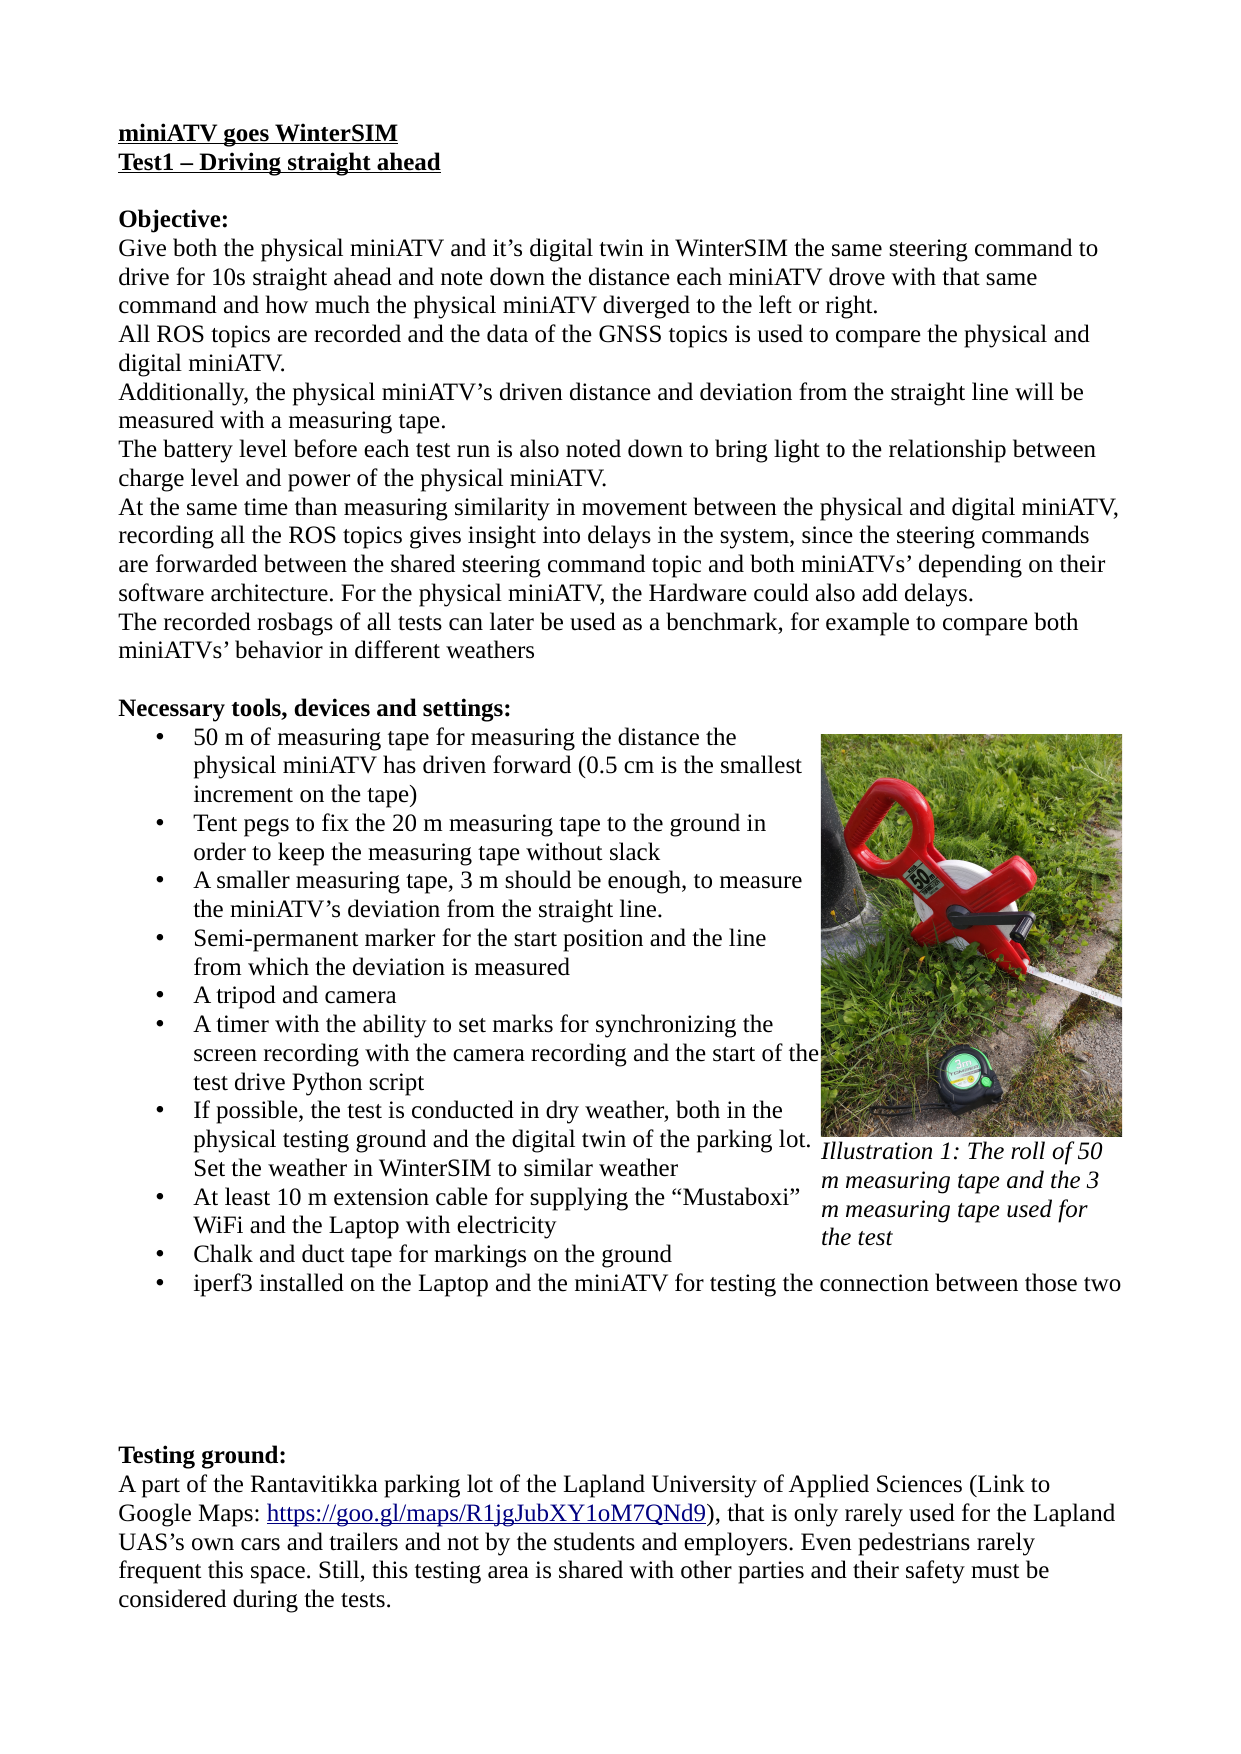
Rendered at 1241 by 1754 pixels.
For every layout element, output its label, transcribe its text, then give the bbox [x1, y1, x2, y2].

list Chalk and duct tape for markings on the ground [156, 1239, 1122, 1268]
text miniATV goes WinterSIM [118, 118, 1122, 147]
text All ROS topics are recorded and the data of the GNSS topics is used to compare the physical and digital miniATV. [118, 319, 1122, 377]
list Illustration 1: The roll of 50 m measuring tape and the 3 m measuring tape used for the test [821, 1137, 1122, 1251]
text At the same time than measuring similarity in movement between the physical and digital miniATV, recording all the ROS topics gives insight into delays in the system, since the steering commands are forwarded between the shared steering command topic and both miniATVs’ depending on their software architecture. For the physical miniATV, the Hardware could also add delays. [118, 492, 1122, 607]
text Testing ground: [118, 1441, 1122, 1469]
text Give both the physical miniATV and it’s digital twin in WinterSIM the same steering command to drive for 10s straight ahead and note down the distance each miniATV drove with that same command and how much the physical miniATV diverged to the left or right. [118, 233, 1122, 319]
list A smaller measuring tape, 3 m should be enough, to measure the miniATV’s deviation from the straight line. [156, 866, 820, 923]
text Additionally, the physical miniATV’s driven distance and deviation from the straight line will be measured with a measuring tape. [118, 377, 1122, 434]
list iperf3 installed on the Laptop and the miniATV for testing the connection between those two [156, 1268, 1122, 1297]
list A tripod and camera [156, 981, 820, 1009]
text Test1 – Driving straight ahead [118, 147, 1122, 176]
picture [820, 734, 1123, 1137]
list At least 10 m extension cable for supplying the “Mustaboxi” WiFi and the Laptop with electricity [156, 1182, 821, 1239]
list Semi-permanent marker for the start position and the line from which the deviation is measured [156, 923, 820, 981]
list 50 m of measuring tape for measuring the distance the physical miniATV has driven forward (0.5 cm is the smallest increment on the tape) [156, 722, 1122, 808]
list A timer with the ability to set marks for synchronizing the screen recording with the camera recording and the start of the test drive Python script [156, 1009, 820, 1096]
text Necessary tools, devices and settings: [118, 693, 1122, 722]
text The recorded rosbags of all tests can later be used as a benchmark, for example to compare both miniATVs’ behavior in different weathers [118, 607, 1122, 664]
text The battery level before each test run is also noted down to bring light to the relationship between charge level and power of the physical miniATV. [118, 434, 1122, 492]
text Objective: [118, 204, 1122, 233]
text A part of the Rantavitikka parking lot of the Lapland University of Applied Sciences (Link to Google Maps: https://goo.gl/maps/R1jgJubXY1oM7QNd9), that is only rarely used for the Lapland UAS’s own cars and trailers and not by the students and employers. Even pedestrians rarely frequent this space. Still, this testing area is shared with other parties and their safety must be considered during the tests. [118, 1469, 1122, 1613]
list Tent pegs to fix the 20 m measuring tape to the ground in order to keep the measuring tape without slack [156, 808, 820, 866]
list If possible, the test is conducted in dry weather, both in the physical testing ground and the digital twin of the parking lot. Set the weather in WinterSIM to similar weather [156, 1096, 821, 1182]
